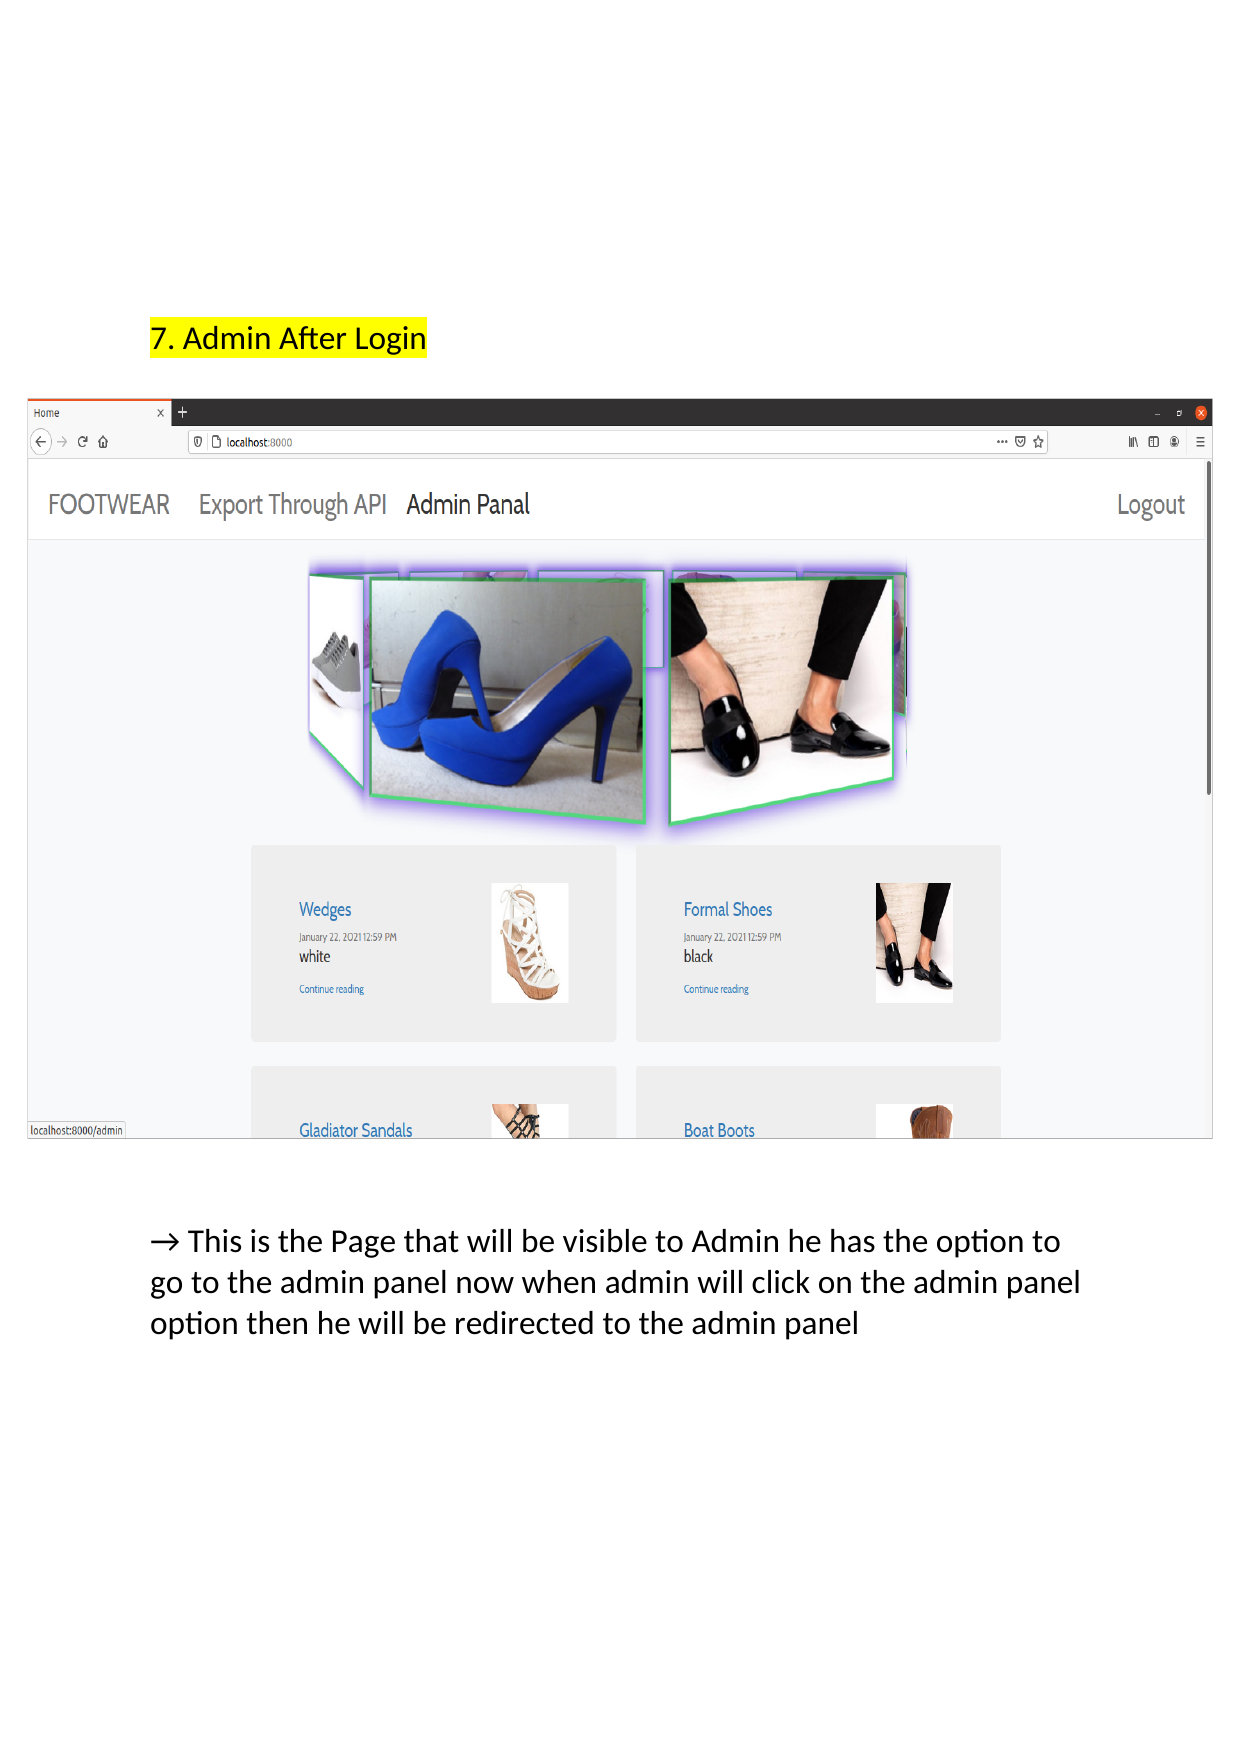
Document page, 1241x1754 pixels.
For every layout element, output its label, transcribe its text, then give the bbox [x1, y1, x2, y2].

list → This is the Page that will be visible to Admin he has the option to go to the admin panel now when admin will click on the admin panel option then he will be redirected to the admin panel [150, 1221, 1090, 1343]
list 7. Admin After Login [150, 317, 1090, 358]
picture [27, 398, 1213, 1139]
